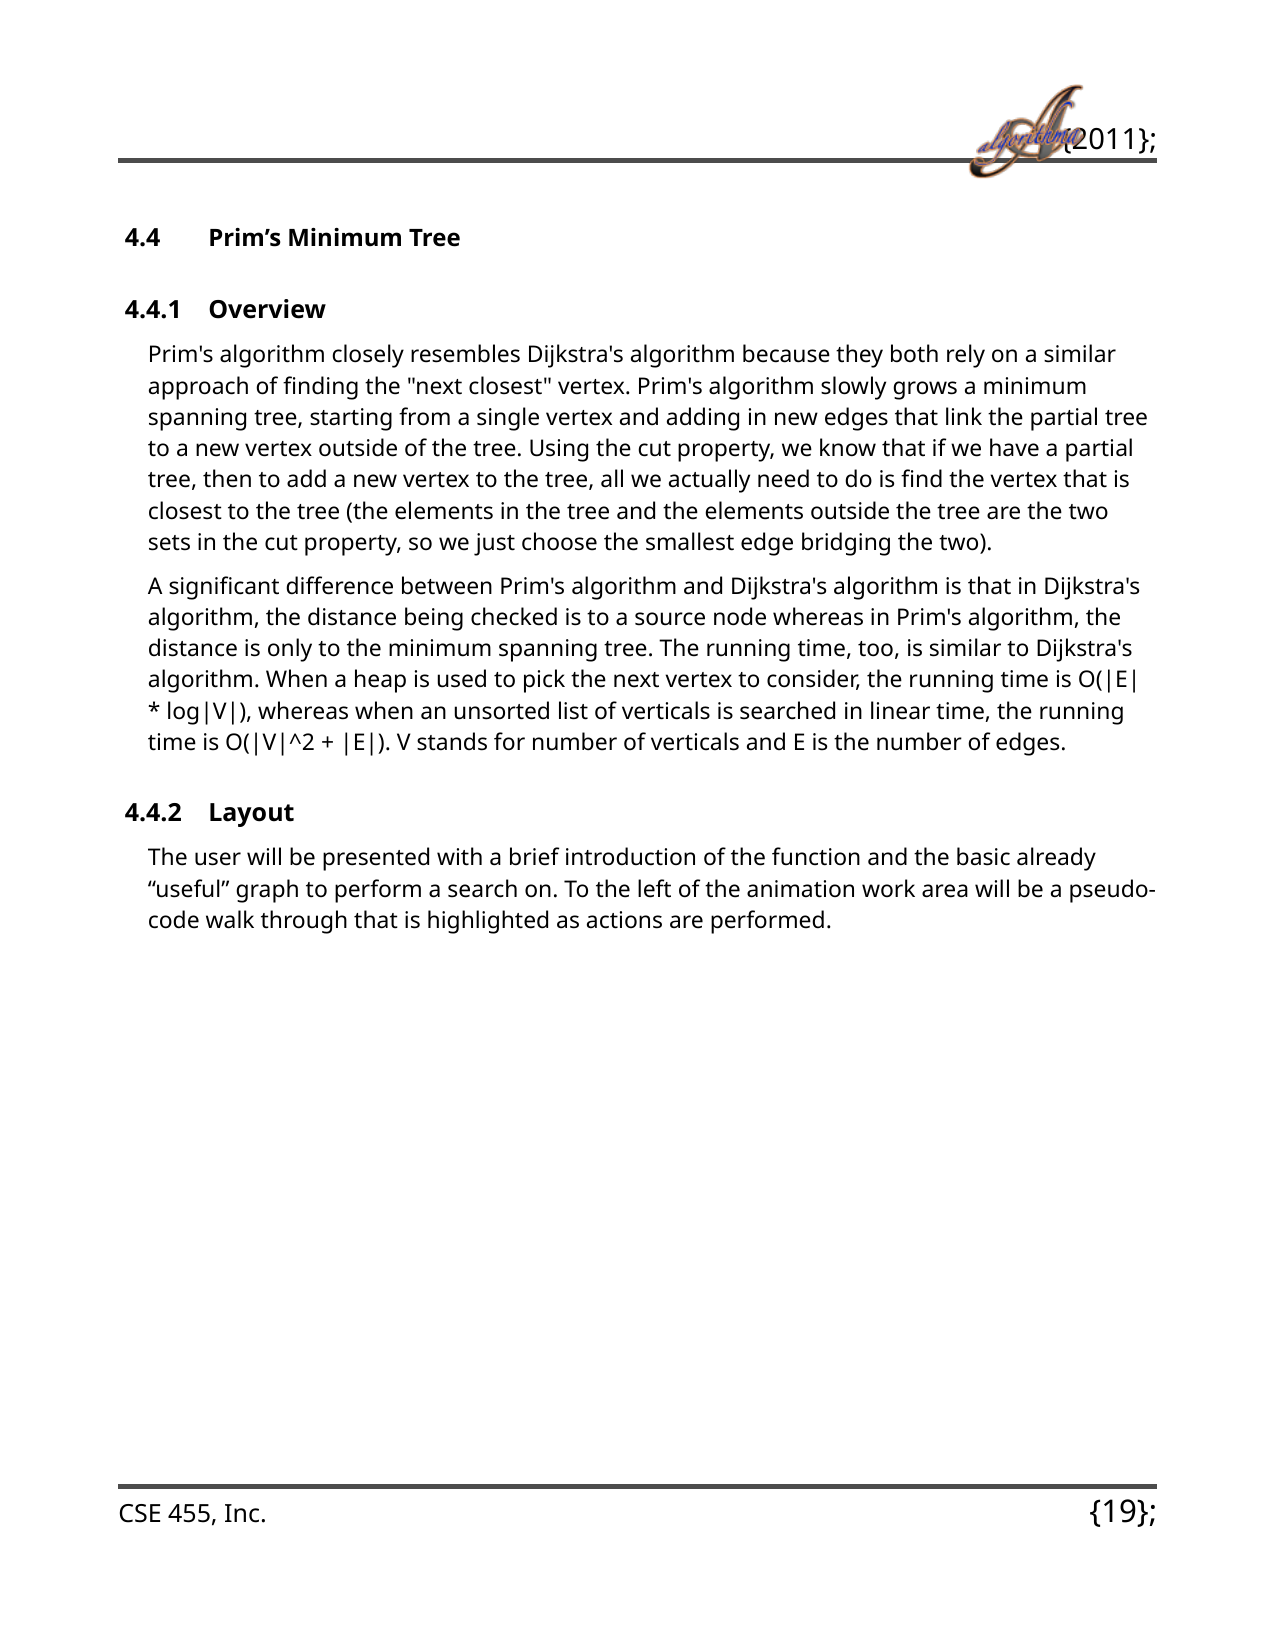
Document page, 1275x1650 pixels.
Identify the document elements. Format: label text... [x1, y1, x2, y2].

text Prim's algorithm closely resembles Dijkstra's algorithm because they both rely on a similar approach of finding the "next closest" vertex. Prim's algorithm slowly grows a minimum spanning tree, starting from a single vertex and adding in new edges that link the partial tree to a new vertex outside of the tree. Using the cut property, we know that if we have a partial tree, then to add a new vertex to the tree, all we actually need to do is find the vertex that is closest to the tree (the elements in the tree and the elements outside the tree are the two sets in the cut property, so we just choose the smallest edge bridging the two). [148, 338, 1157, 557]
text The user will be presented with a brief introduction of the function and the basic already “useful” graph to perform a search on. To the left of the animation work area will be a pseudo-code walk through that is highlighted as actions are performed. [148, 841, 1157, 935]
picture [966, 83, 1087, 180]
text A significant difference between Prim's algorithm and Dijkstra's algorithm is that in Dijkstra's algorithm, the distance being checked is to a source node whereas in Prim's algorithm, the distance is only to the minimum spanning tree. The running time, too, is similar to Dijkstra's algorithm. When a heap is used to pick the next vertex to consider, the running time is O(|E| * log|V|), whereas when an unsorted list of verticals is searched in linear time, the running time is O(|V|^2 + |E|). V stands for number of verticals and E is the number of edges. [148, 570, 1157, 757]
subtitle Prim’s Minimum Tree [118, 217, 1157, 254]
subtitle Overview [118, 292, 1157, 326]
subtitle Layout [118, 795, 1157, 829]
